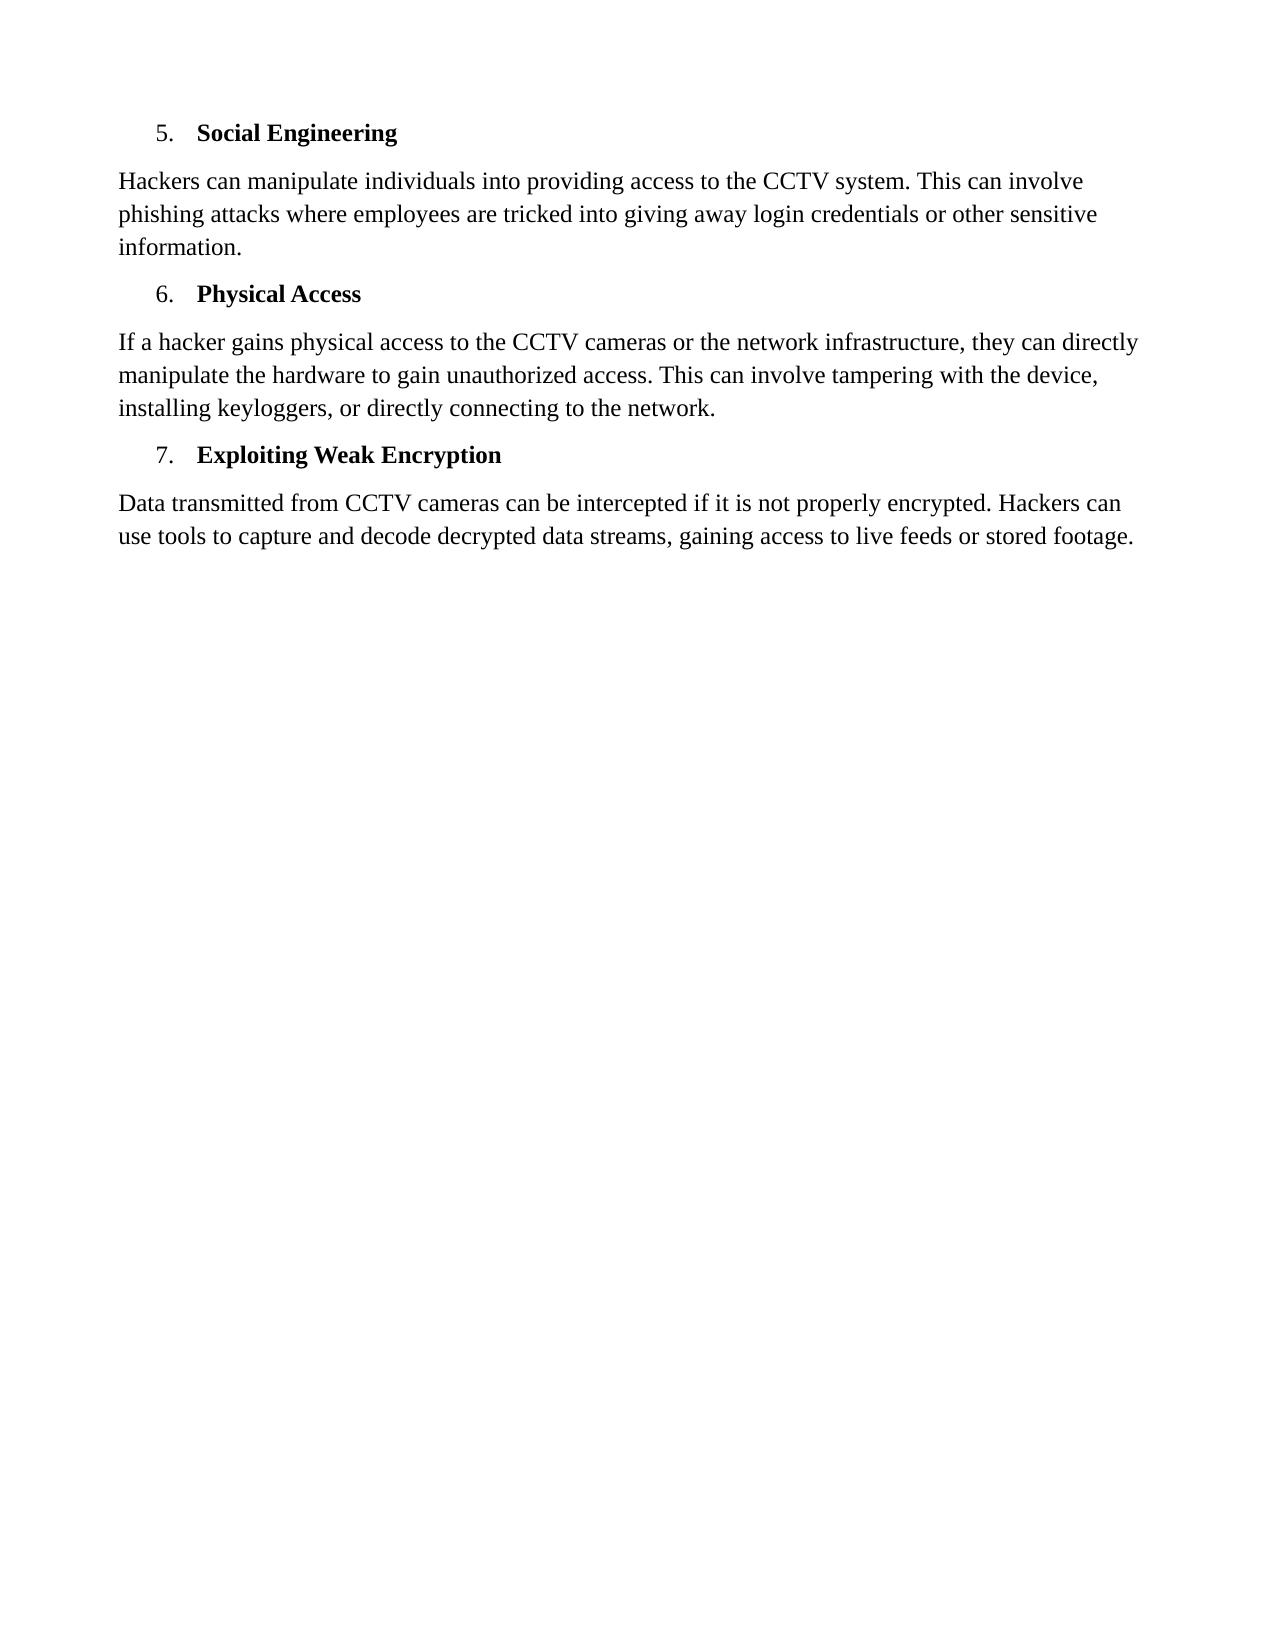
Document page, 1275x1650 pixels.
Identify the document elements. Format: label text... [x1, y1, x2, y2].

list Exploiting Weak Encryption [155, 441, 1157, 469]
list Physical Access [155, 279, 1157, 308]
text Data transmitted from CCTV cameras can be intercepted if it is not properly encrypted. Hackers can use tools to capture and decode decrypted data streams, gaining access to live feeds or stored footage. [118, 488, 1157, 550]
text Hackers can manipulate individuals into providing access to the CCTV system. This can involve phishing attacks where employees are tricked into giving away login credentials or other sensitive information. [118, 166, 1157, 261]
list Social Engineering [155, 118, 1157, 147]
text If a hacker gains physical access to the CCTV cameras or the network infrastructure, they can directly manipulate the hardware to gain unauthorized access. This can involve tampering with the device, installing keyloggers, or directly connecting to the network. [118, 327, 1157, 422]
